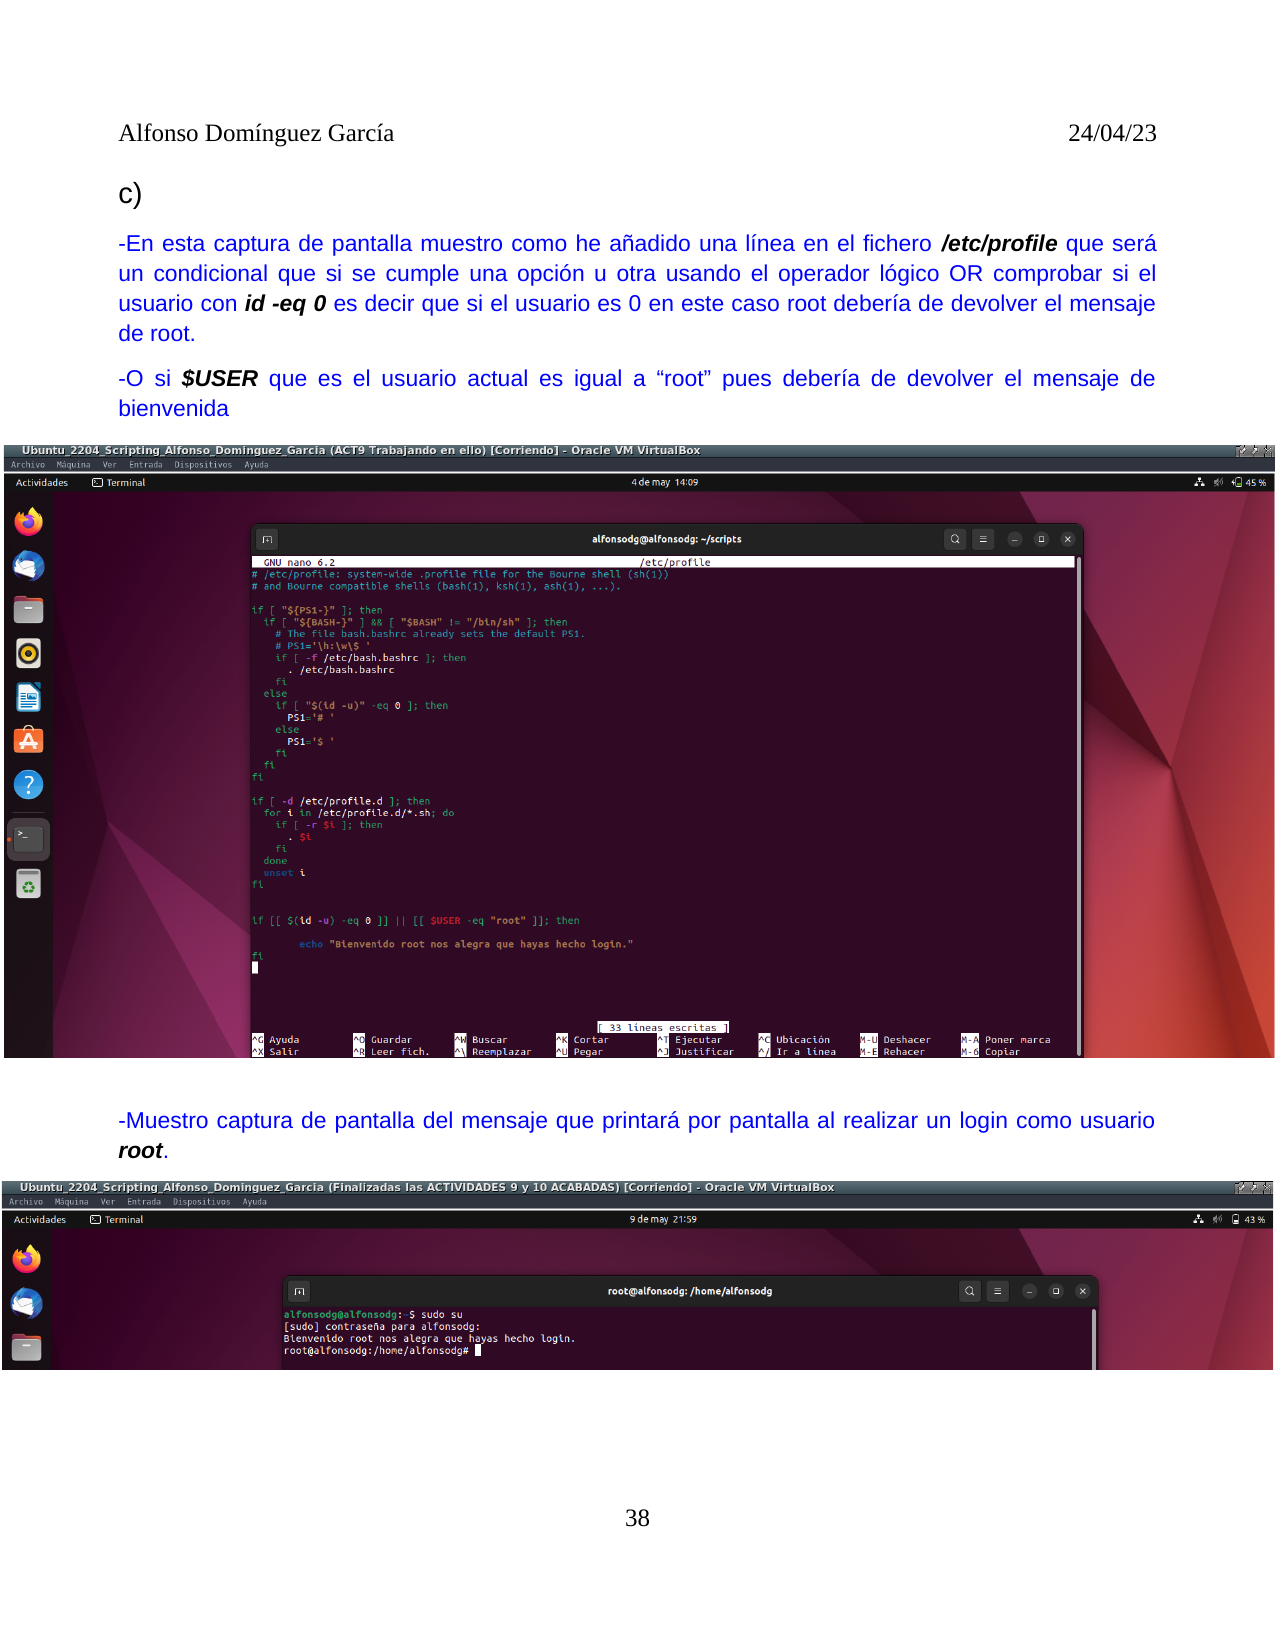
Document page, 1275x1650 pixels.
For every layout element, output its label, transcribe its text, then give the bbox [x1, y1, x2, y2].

text c) [118, 176, 1157, 210]
text -O si $USER que es el usuario actual es igual a “root” pues debería de devolver el mensaje de bienvenida [118, 365, 1157, 421]
text -En esta captura de pantalla muestro como he añadido una línea en el fichero /etc/profile que será un condicional que si se cumple una opción u otra usando el operador lógico OR comprobar si el usuario con id -eq 0 es decir que si el usuario es 0 en este caso root debería de devolver el mensaje de root. [118, 229, 1157, 346]
text -Muestro captura de pantalla del mensaje que printará por pantalla al realizar un login como usuario root. [118, 1107, 1157, 1163]
picture [1, 1181, 1274, 1370]
picture [3, 445, 1275, 1058]
